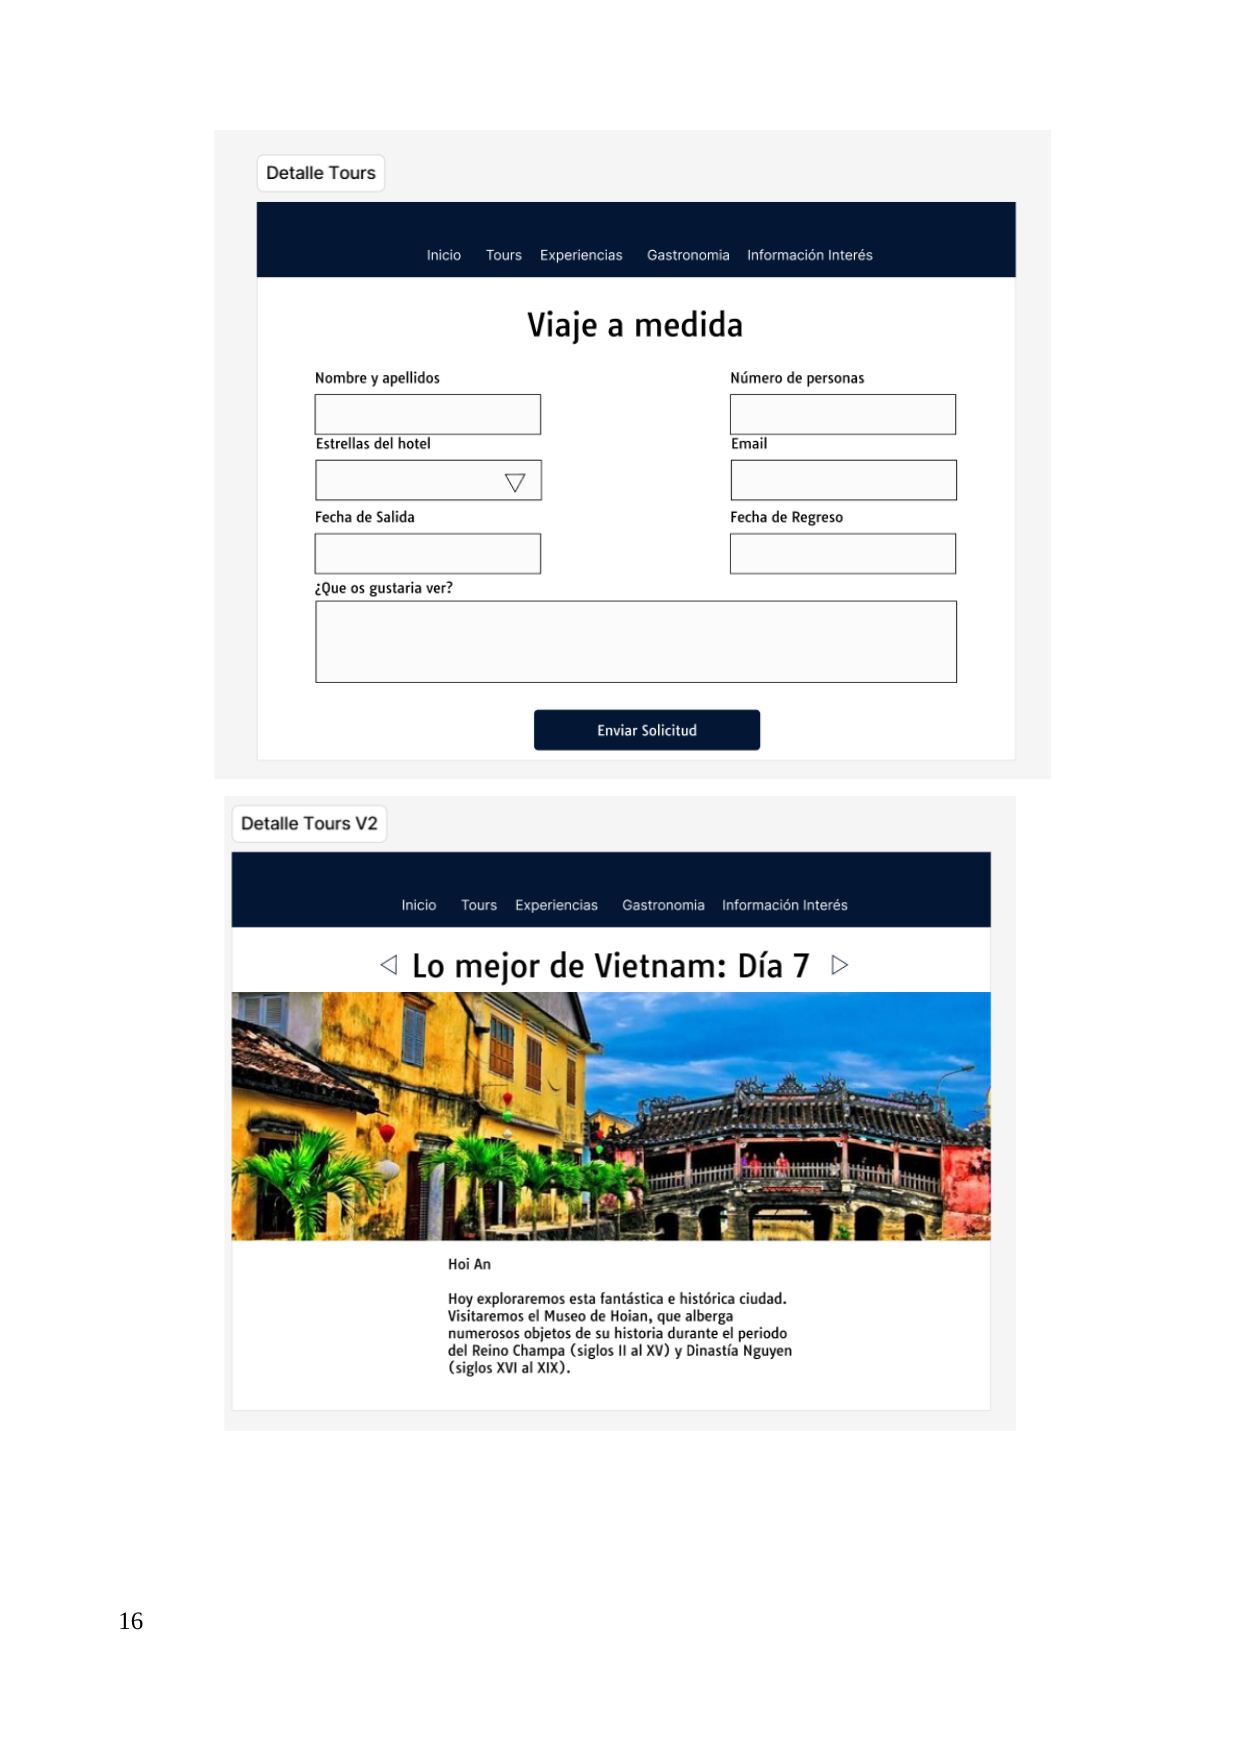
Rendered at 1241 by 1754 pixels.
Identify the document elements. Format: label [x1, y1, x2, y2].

picture [224, 796, 1016, 1431]
picture [214, 130, 1051, 779]
